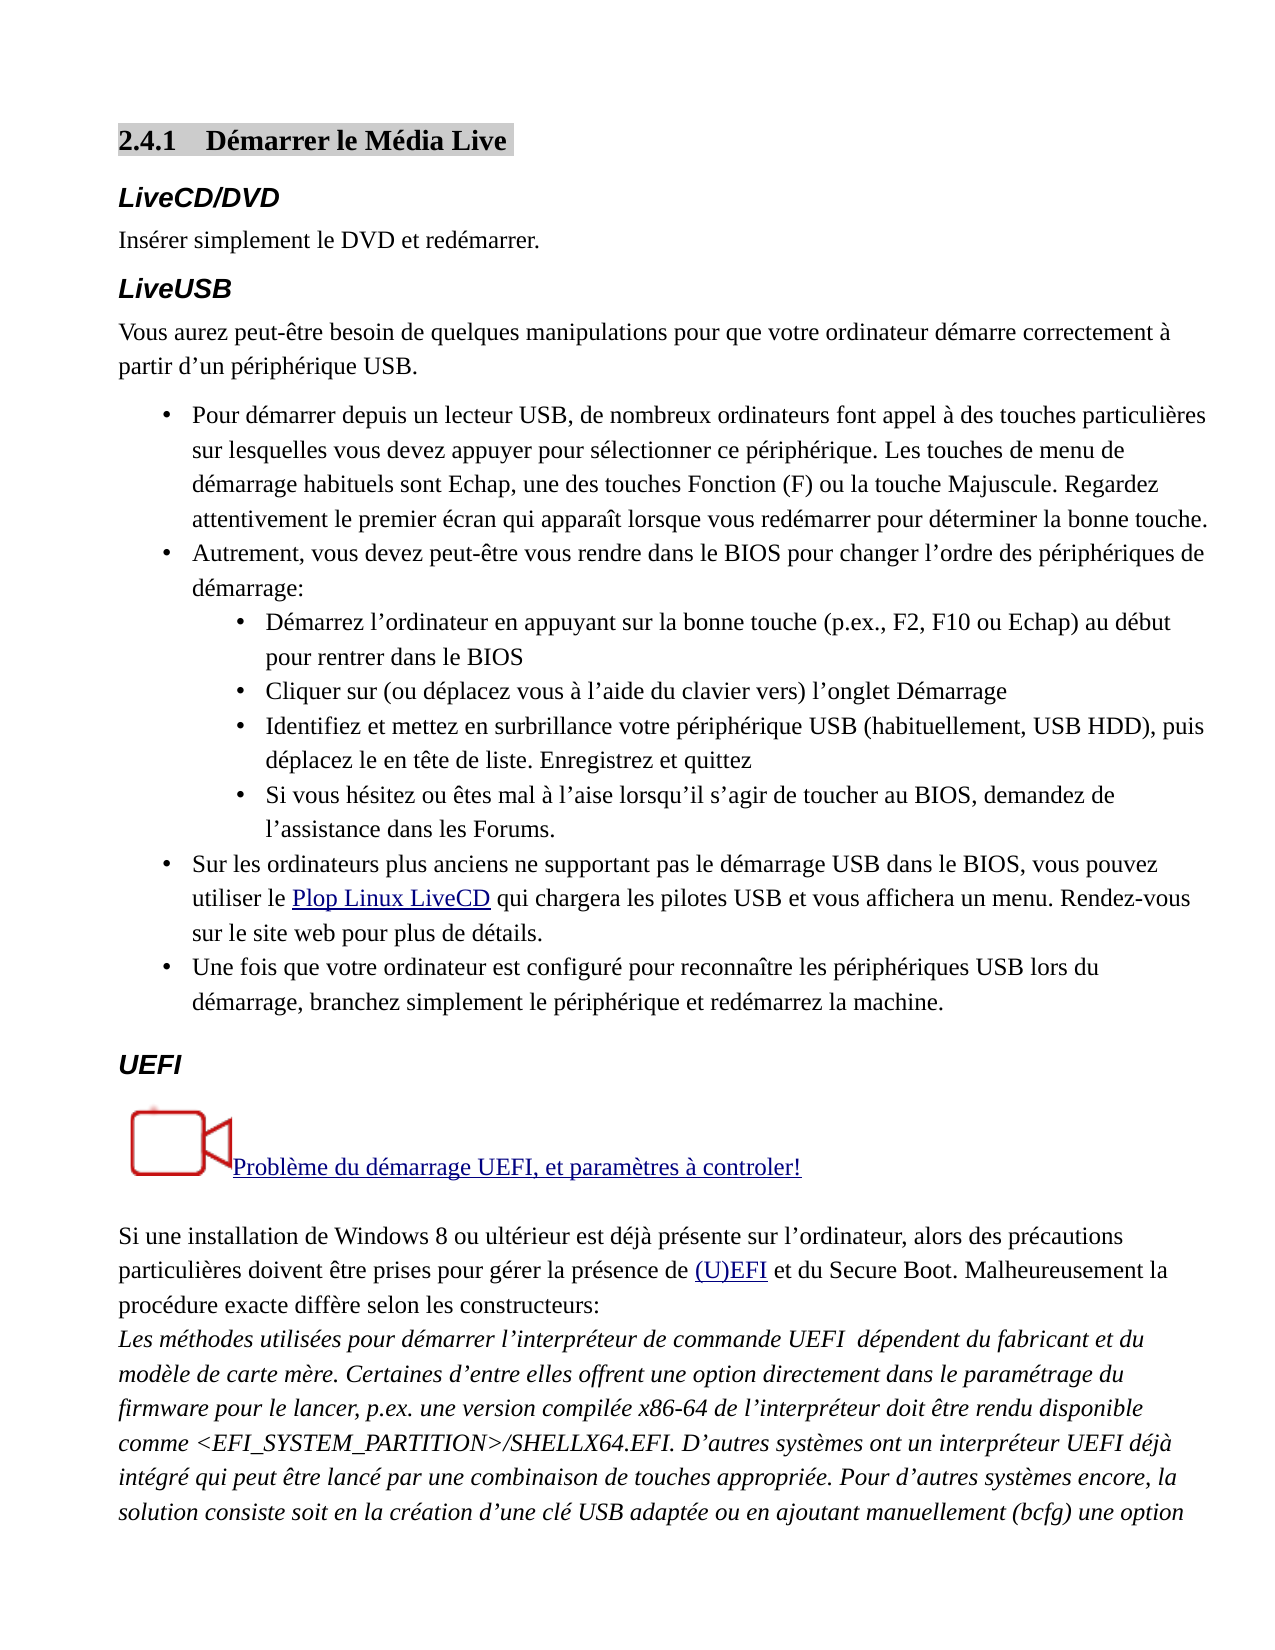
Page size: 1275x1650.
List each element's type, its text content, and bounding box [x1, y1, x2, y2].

subtitle LiveUSB [118, 273, 1216, 304]
subtitle LiveCD/DVD [118, 181, 1216, 213]
list Autrement, vous devez peut-être vous rendre dans le BIOS pour changer l’ordre des périphériques de démarrage: [162, 538, 1216, 602]
list Démarrez l’ordinateur en appuyant sur la bonne touche (p.ex., F2, F10 ou Echap) au début pour rentrer dans le BIOS [236, 607, 1216, 671]
subtitle 2.4.1 Démarrer le Média Live [514, 123, 1216, 156]
subtitle UEFI [118, 1048, 1216, 1080]
text Problème du démarrage UEFI, et paramètres à controler! [118, 1093, 1216, 1181]
picture [130, 1092, 233, 1176]
text Insérer simplement le DVD et redémarrer. [118, 226, 1216, 254]
list Pour démarrer depuis un lecteur USB, de nombreux ordinateurs font appel à des touches particulières sur lesquelles vous devez appuyer pour sélectionner ce périphérique. Les touches de menu de démarrage habituels sont Echap, une des touches Fonction (F) ou la touche Majuscule. Regardez attentivement le premier écran qui apparaît lorsque vous redémarrer pour déterminer la bonne touche. [162, 401, 1216, 533]
text Les méthodes utilisées pour démarrer l’interpréteur de commande UEFI dépendent du fabricant et du modèle de carte mère. Certaines d’entre elles offrent une option directement dans le paramétrage du firmware pour le lancer, p.ex. une version compilée x86-64 de l’interpréteur doit être rendu disponible comme <EFI_SYSTEM_PARTITION>/SHELLX64.EFI. D’autres systèmes ont un interpréteur UEFI déjà intégré qui peut être lancé par une combinaison de touches appropriée. Pour d’autres systèmes encore, la solution consiste soit en la création d’une clé USB adaptée ou en ajoutant manuellement (bcfg) une option [118, 1324, 1216, 1526]
list Identifiez et mettez en surbrillance votre périphérique USB (habituellement, USB HDD), puis déplacez le en tête de liste. Enregistrez et quittez [236, 711, 1216, 774]
list Une fois que votre ordinateur est configuré pour reconnaître les périphériques USB lors du démarrage, branchez simplement le périphérique et redémarrez la machine. [162, 952, 1216, 1015]
list Cliquer sur (ou déplacez vous à l’aide du clavier vers) l’onglet Démarrage [236, 676, 1216, 705]
list Sur les ordinateurs plus anciens ne supportant pas le démarrage USB dans le BIOS, vous pouvez utiliser le Plop Linux LiveCD qui chargera les pilotes USB et vous affichera un menu. Rendez-vous sur le site web pour plus de détails. [162, 849, 1216, 946]
text Vous aurez peut-être besoin de quelques manipulations pour que votre ordinateur démarre correctement à partir d’un périphérique USB. [118, 317, 1216, 380]
list Si vous hésitez ou êtes mal à l’aise lorsqu’il s’agir de toucher au BIOS, demandez de l’assistance dans les Forums. [236, 780, 1216, 843]
text Si une installation de Windows 8 ou ultérieur est déjà présente sur l’ordinateur, alors des précautions particulières doivent être prises pour gérer la présence de (U)EFI et du Secure Boot. Malheureusement la procédure exacte diffère selon les constructeurs: [118, 1221, 1216, 1319]
